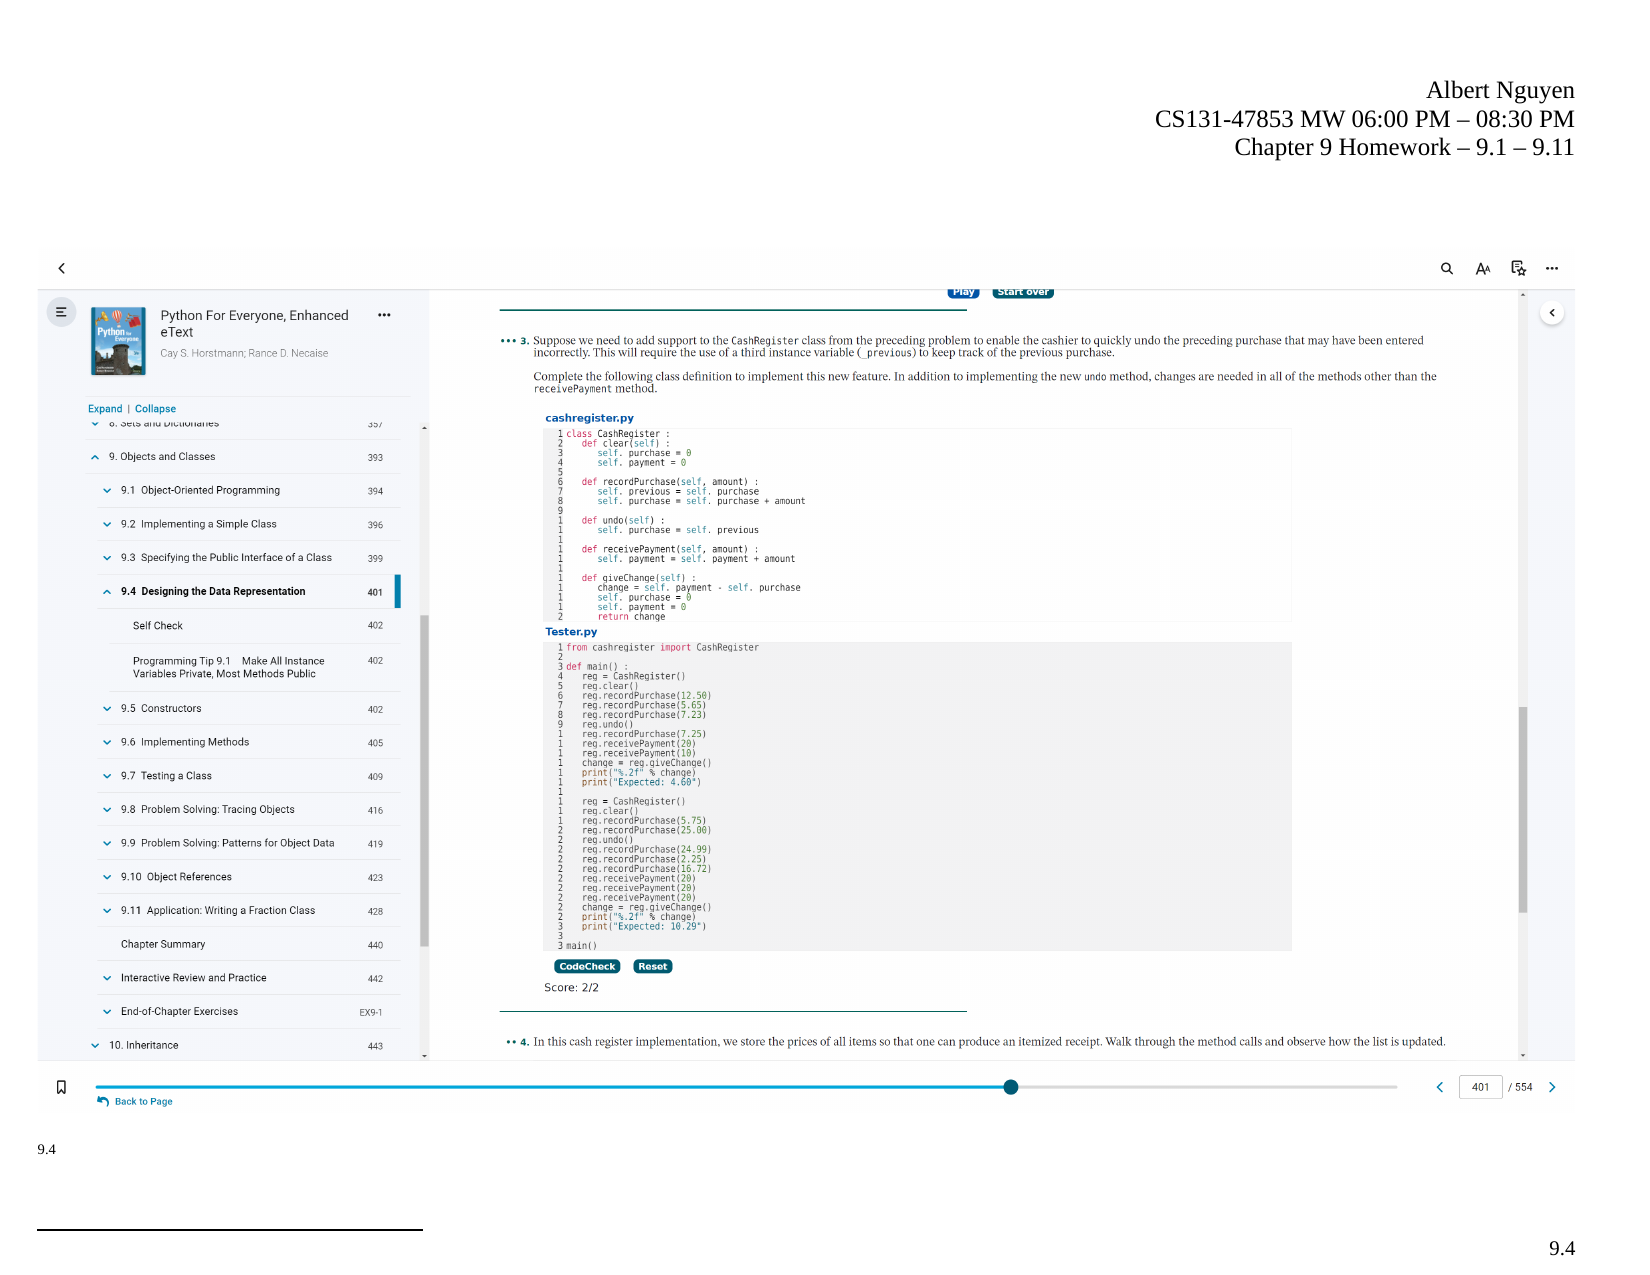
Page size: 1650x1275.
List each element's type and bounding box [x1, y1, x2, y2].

picture [37, 247, 1575, 1113]
